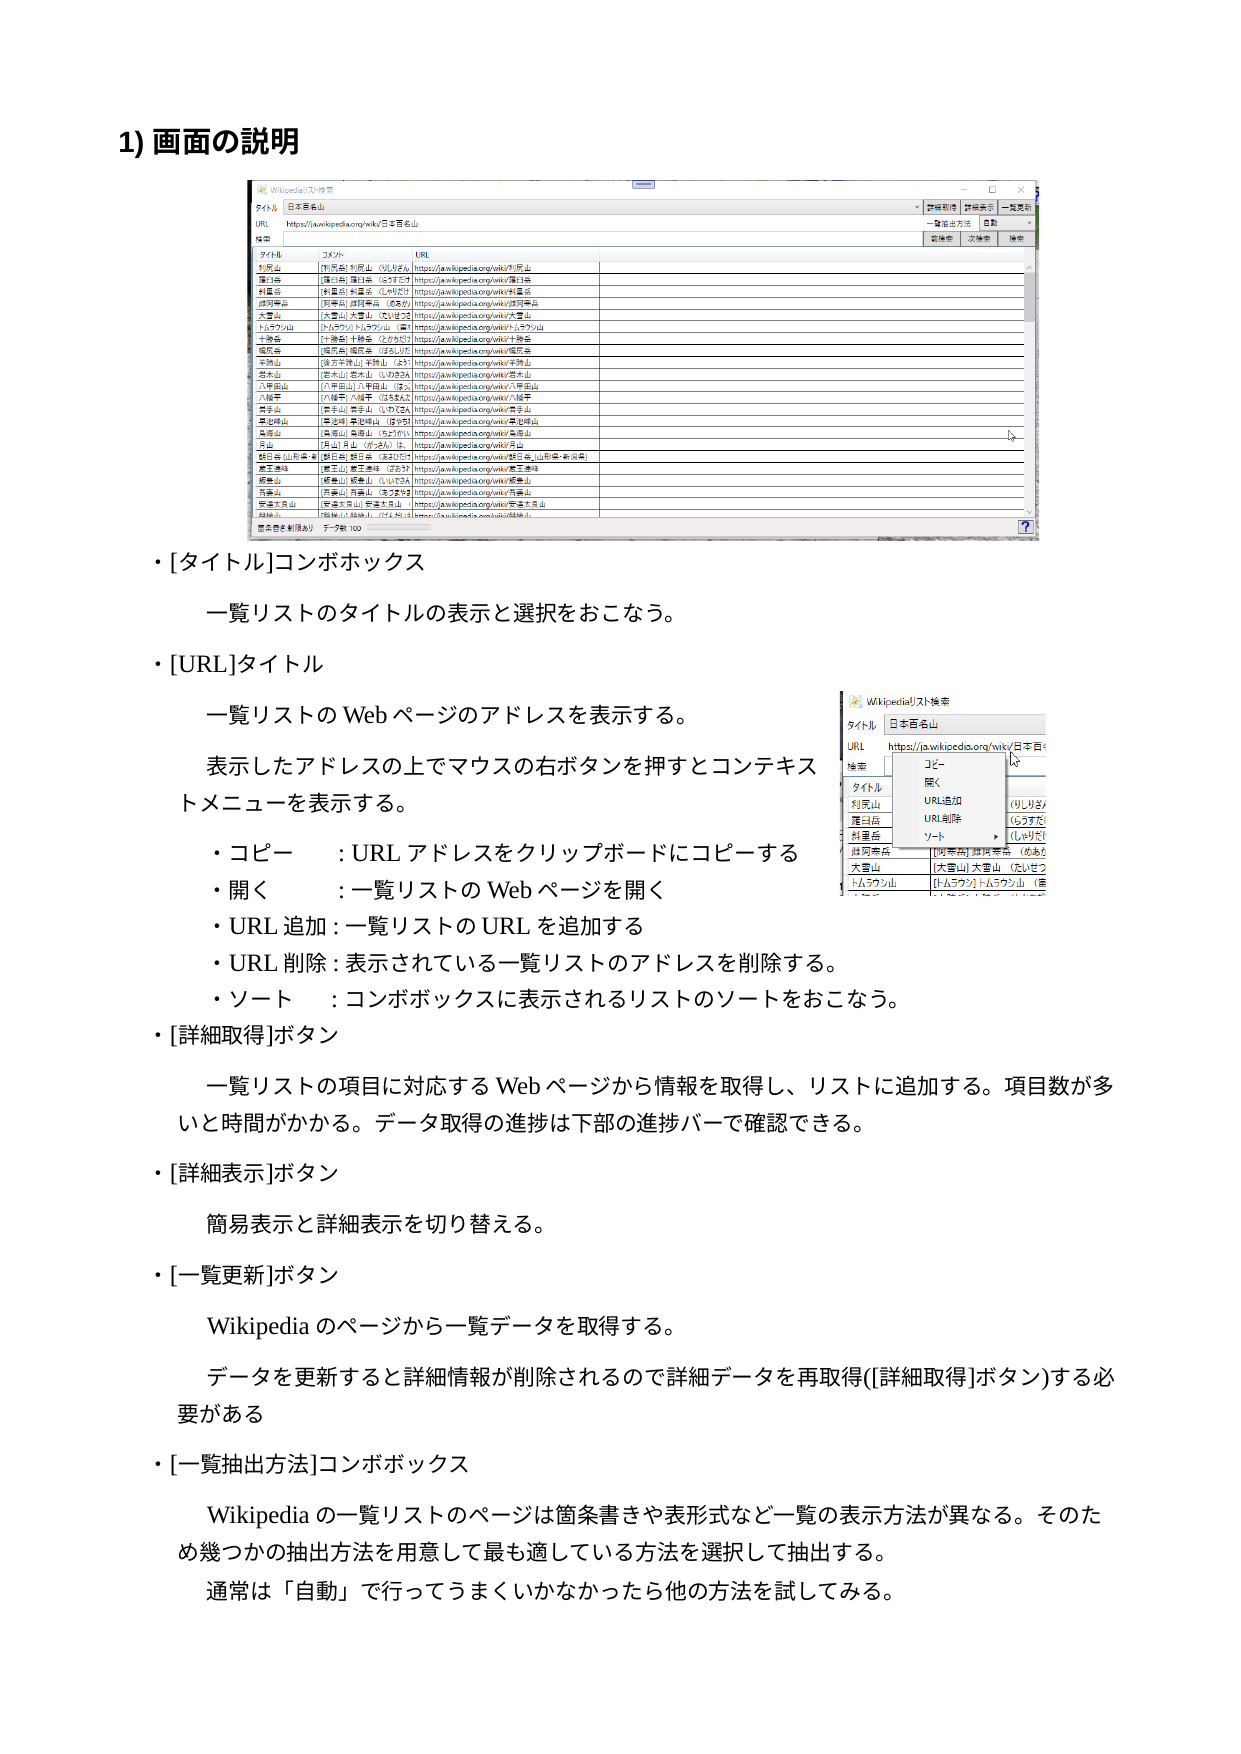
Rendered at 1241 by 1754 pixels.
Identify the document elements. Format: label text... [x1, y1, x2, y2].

text 一覧リストのWebページのアドレスを表示する。 [177, 698, 839, 730]
text ・[詳細表示]ボタン [148, 1156, 1122, 1188]
text Wikipediaのページから一覧データを取得する。 [177, 1309, 1122, 1341]
text ・[URL]タイトル [148, 647, 1122, 679]
text ・コピー : URLアドレスをクリップボードにコピーする [177, 836, 839, 868]
text ・[タイトル]コンボホックス [148, 173, 1122, 577]
text ・開く : 一覧リストのWebページを開く [177, 873, 1122, 904]
text Wikipediaの一覧リストのページは箇条書きや表形式など一覧の表示方法が異なる。そのため幾つかの抽出方法を用意して最も適している方法を選択して抽出する。 [177, 1498, 1122, 1566]
text 一覧リストの項目に対応するWebページから情報を取得し、リストに追加する。項目数が多いと時間がかかる。データ取得の進捗は下部の進捗バーで確認できる。 [177, 1069, 1122, 1137]
subtitle 1) 画面の説明 [118, 118, 1122, 161]
text データを更新すると詳細情報が削除されるので詳細データを再取得([詳細取得]ボタン)する必要がある [177, 1360, 1122, 1428]
text ・URL追加 : 一覧リストのURLを追加する [177, 909, 1122, 941]
text 表示したアドレスの上でマウスの右ボタンを押すとコンテキストメニューを表示する。 [177, 749, 839, 817]
picture [839, 691, 1046, 896]
picture [247, 180, 1040, 541]
text ・[一覧抽出方法]コンボボックス [148, 1447, 1122, 1479]
text ・ソート : コンボボックスに表示されるリストのソートをおこなう。 [177, 982, 1122, 1013]
text ・[一覧更新]ボタン [148, 1258, 1122, 1290]
text [1046, 698, 1122, 730]
text ・[詳細取得]ボタン [148, 1018, 1122, 1050]
text [1046, 836, 1122, 868]
text [1046, 749, 1122, 817]
text ・URL削除 : 表示されている一覧リストのアドレスを削除する。 [177, 946, 1122, 977]
text 簡易表示と詳細表示を切り替える。 [177, 1207, 1122, 1239]
text 通常は「自動」で行ってうまくいかなかったら他の方法を試してみる。 [177, 1574, 1122, 1606]
text 一覧リストのタイトルの表示と選択をおこなう。 [177, 596, 1122, 628]
